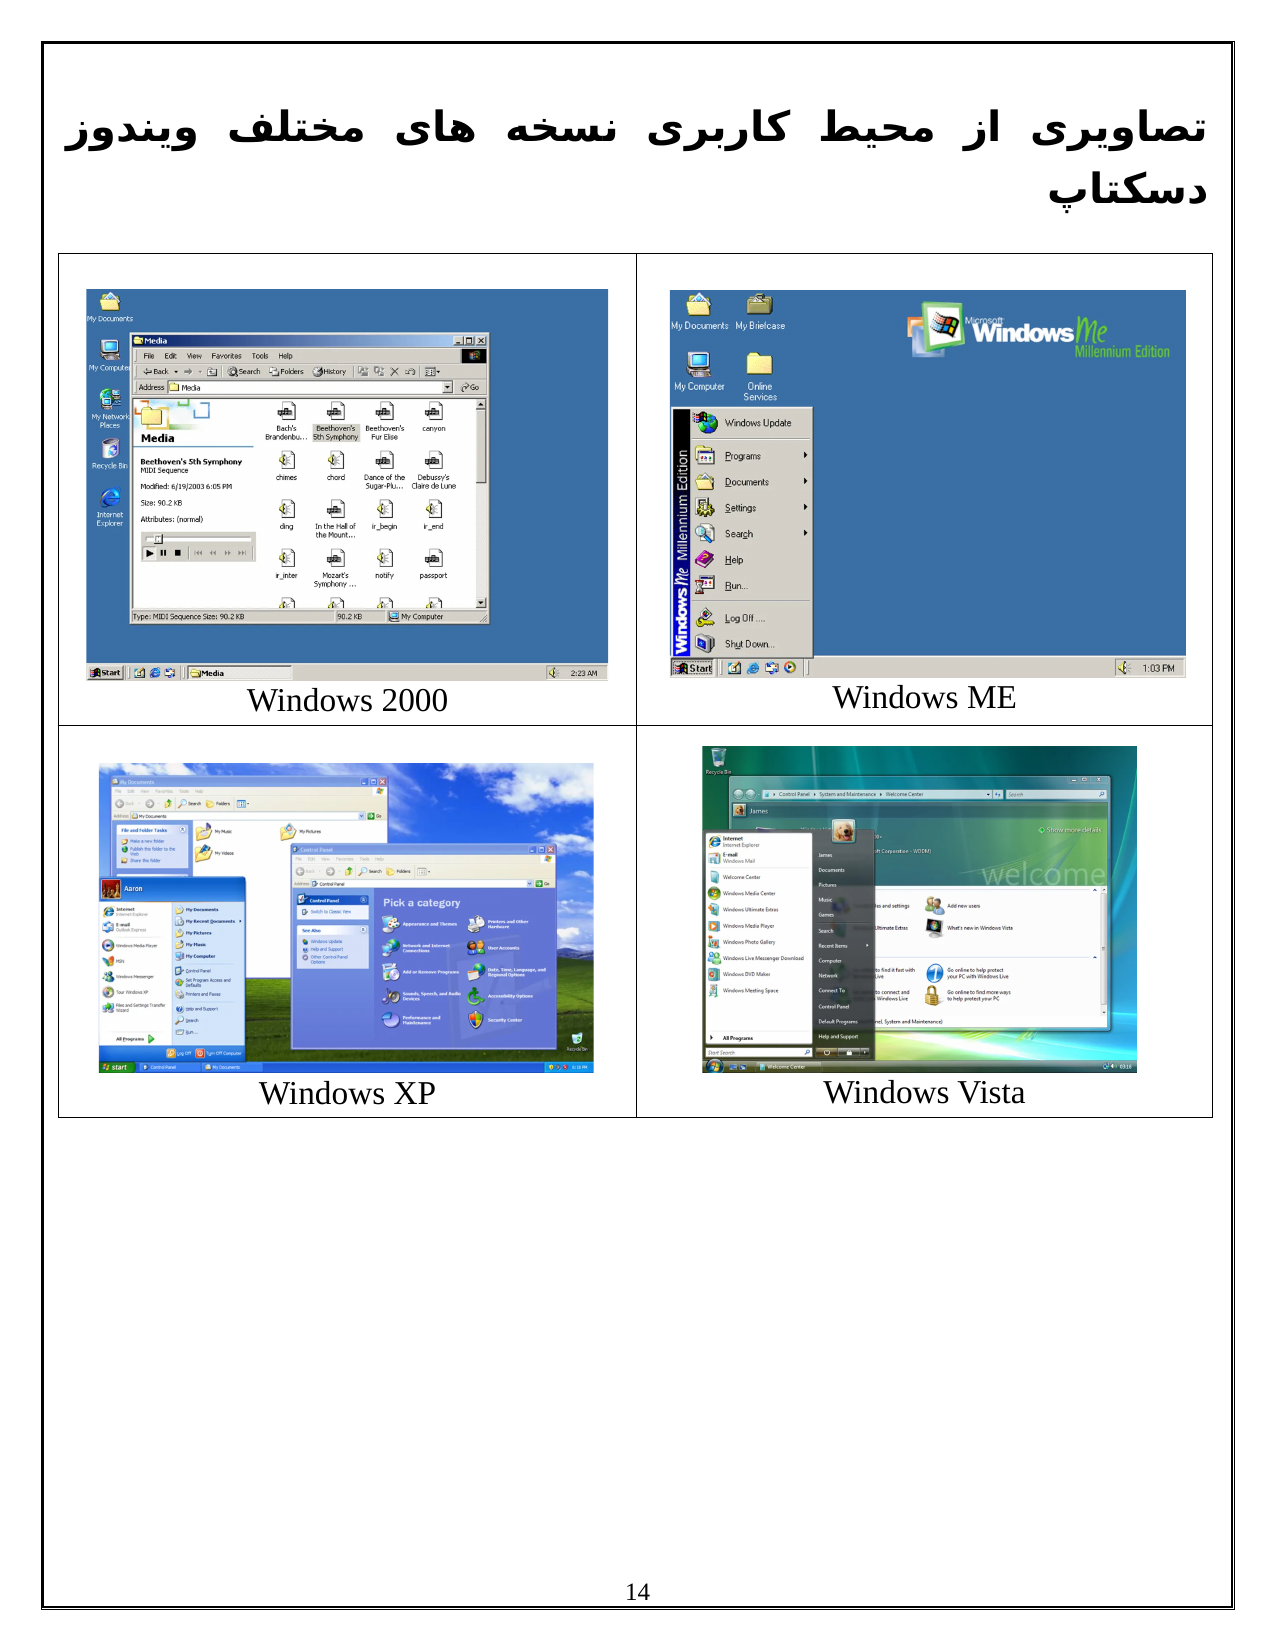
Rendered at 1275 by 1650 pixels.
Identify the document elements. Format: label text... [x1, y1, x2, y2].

picture [86, 289, 609, 681]
table_cell Windows Vista [637, 726, 1212, 1117]
table_cell Windows XP [59, 726, 636, 1117]
picture [669, 290, 1186, 678]
subtitle تصاویری از محیط کاربری نسخه های مختلف ویندوز دسکتاپ [66, 104, 1209, 221]
picture [702, 746, 1137, 1073]
picture [98, 763, 594, 1073]
table_header Windows ME [637, 254, 1212, 725]
table_header Windows 2000 [59, 254, 636, 725]
